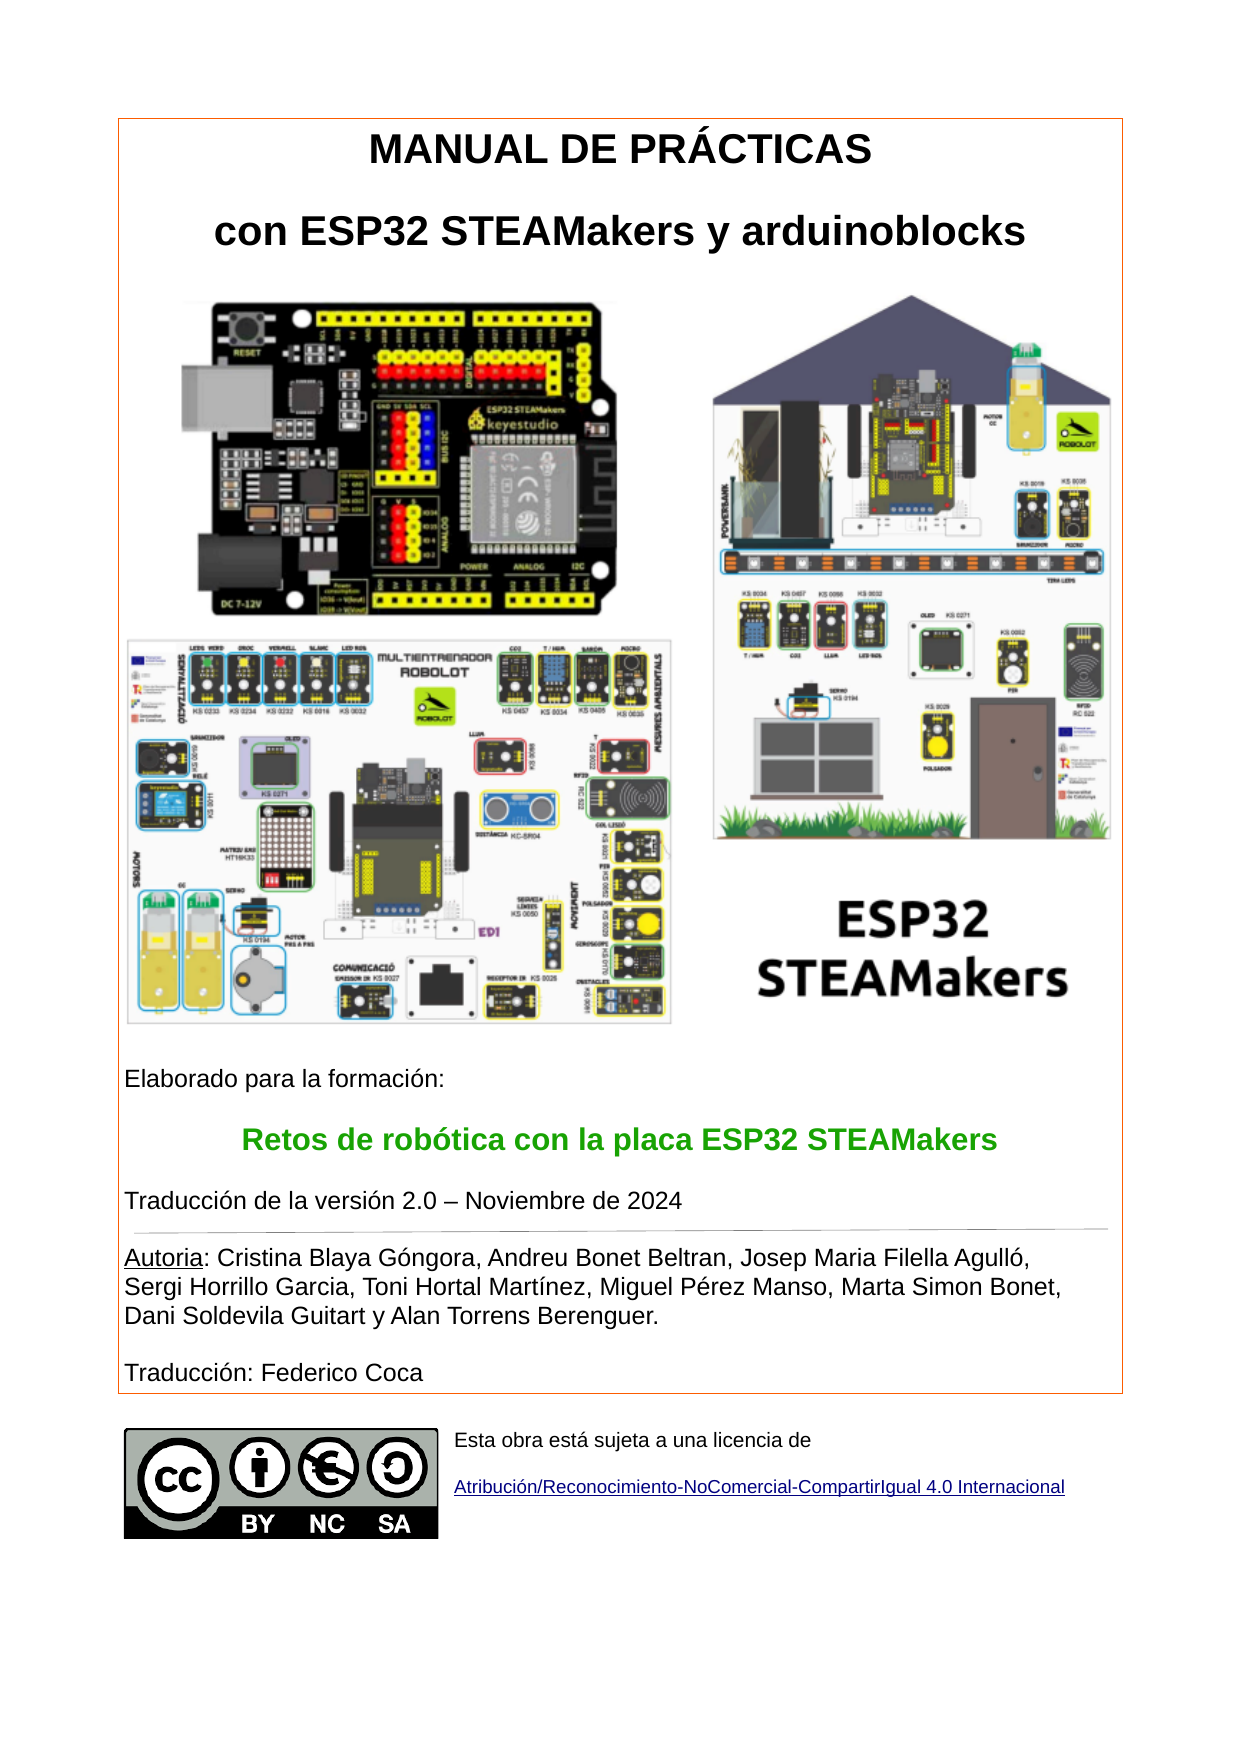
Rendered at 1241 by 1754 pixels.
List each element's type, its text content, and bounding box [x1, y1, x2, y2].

table_header Esta obra está sujeta a una licencia de Atribución/Reconocimiento-NoComercial-CompartirIgual 4.0 Internacional [448, 1422, 1122, 1544]
table_header [118, 1422, 448, 1544]
picture [123, 1428, 439, 1539]
table_cell [118, 1544, 1122, 1579]
picture [123, 287, 1117, 1030]
table_header MANUAL DE PRÁCTICAS con ESP32 STEAMakers y arduinoblocks Elaborado para la formación: Retos de robótica con la placa ESP32 STEAMakers Traducción de la versión 2.0 – Noviembre de 2024 Autoria: Cristina Blaya Góngora, Andreu Bonet Beltran, Josep Maria Filella Agulló, Sergi Horrillo Garcia, Toni Hortal Martínez, Miguel Pérez Manso, Marta Simon Bonet, Dani Soldevila Guitart y Alan Torrens Berenguer. Traducción: Federico Coca [119, 119, 1122, 1393]
